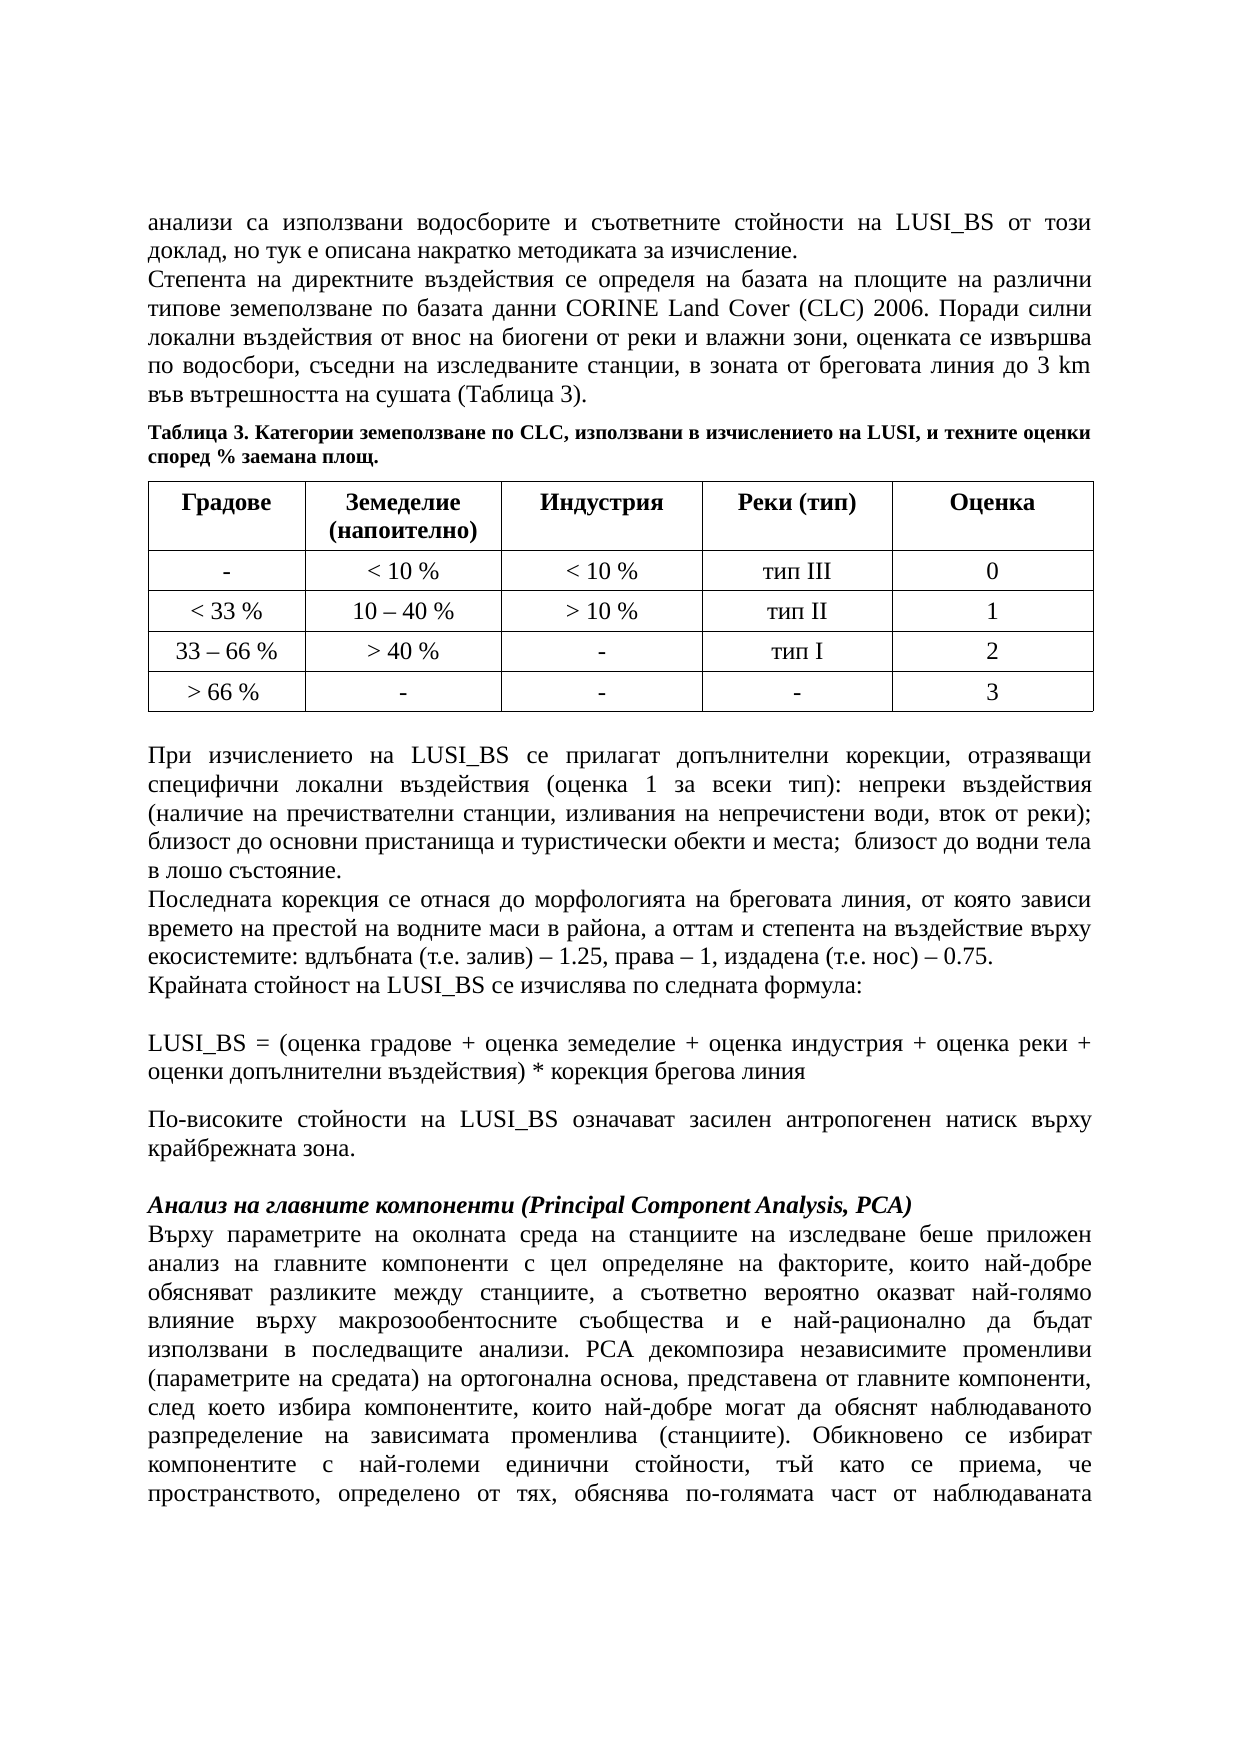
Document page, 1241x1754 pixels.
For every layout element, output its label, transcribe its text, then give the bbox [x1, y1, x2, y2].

text Анализ на главните компоненти (Principal Component Analysis, PCA) [148, 1191, 1093, 1219]
text Степента на директните въздействия се определя на базата на площите на различни типове земеползване по базата данни CORINE Land Cover (CLC) 2006. Поради силни локални въздействия от внос на биогени от реки и влажни зони, оценката се извършва по водосбори, съседни на изследваните станции, в зоната от бреговата линия до 3 km във вътрешността на сушата (Таблица 3). [148, 264, 1093, 408]
table_cell 33 – 66 % [149, 632, 305, 671]
table_cell тип I [703, 632, 892, 671]
text При изчислението на LUSI_BS се прилагат допълнителни корекции, отразяващи специфични локални въздействия (оценка 1 за всеки тип): непреки въздействия (наличие на пречиствателни станции, изливания на непречистени води, вток от реки); близост до основни пристанища и туристически обекти и места; близост до водни тела в лошо състояние. [148, 740, 1093, 884]
table_cell < 10 % [502, 551, 702, 590]
table_cell - [149, 551, 305, 590]
table_cell 10 – 40 % [306, 591, 501, 631]
table_cell > 10 % [502, 591, 702, 631]
table_header Индустрия [502, 482, 702, 550]
table_cell 1 [893, 591, 1093, 631]
text Крайната стойност на LUSI_BS се изчислява по следната формула: [148, 970, 1093, 999]
table_cell тип III [703, 551, 892, 590]
table_cell тип II [703, 591, 892, 631]
table_header Оценка [893, 482, 1093, 550]
table_cell - [502, 632, 702, 671]
table_header Реки (тип) [703, 482, 892, 550]
table_cell 2 [893, 632, 1093, 671]
table_cell < 33 % [149, 591, 305, 631]
table_cell - [703, 672, 892, 711]
table_header Градове [149, 482, 305, 550]
table_cell - [306, 672, 501, 711]
text Последната корекция се отнася до морфологията на бреговата линия, от която зависи времето на престой на водните маси в района, а оттам и степента на въздействие върху екосистемите: вдлъбната (т.е. залив) – 1.25, права – 1, издадена (т.е. нос) – 0.75. [148, 884, 1093, 970]
text По-високите стойности на LUSI_BS означават засилен антропогенен натиск върху крайбрежната зона. [148, 1104, 1093, 1162]
table_header Земеделие (напоително) [306, 482, 501, 550]
table_cell < 10 % [306, 551, 501, 590]
table_cell 3 [893, 672, 1093, 711]
table_cell 0 [893, 551, 1093, 590]
text LUSI_BS = (оценка градове + оценка земеделие + оценка индустрия + оценка реки + оценки допълнителни въздействия) * корекция брегова линия [148, 1028, 1093, 1085]
table_cell - [502, 672, 702, 711]
text анализи са използвани водосборите и съответните стойности на LUSI_BS от този доклад, но тук е описана накратко методиката за изчисление. [148, 207, 1093, 264]
text Върху параметрите на околната среда на станциите на изследване беше приложен анализ на главните компоненти с цел определяне на факторите, които най-добре обясняват разликите между станциите, а съответно вероятно оказват най-голямо влияние върху макрозообентосните съобщества и е най-рационално да бъдат използвани в последващите анализи. PCA декомпозира независимите променливи (параметрите на средата) на ортогонална основа, представена от главните компоненти, след което избира компонентите, които най-добре могат да обяснят наблюдаваното разпределение на зависимата променлива (станциите). Обикновено се избират компонентите с най-големи единични стойности, тъй като се приема, че пространството, определено от тях, обяснява по-голямата част от наблюдаваната [148, 1219, 1093, 1507]
table_cell > 40 % [306, 632, 501, 671]
table_cell > 66 % [149, 672, 305, 711]
text Таблица 3. Категории земеползване по CLC, използвани в изчислението на LUSI, и техните оценки според % заемана площ. [148, 420, 1093, 468]
